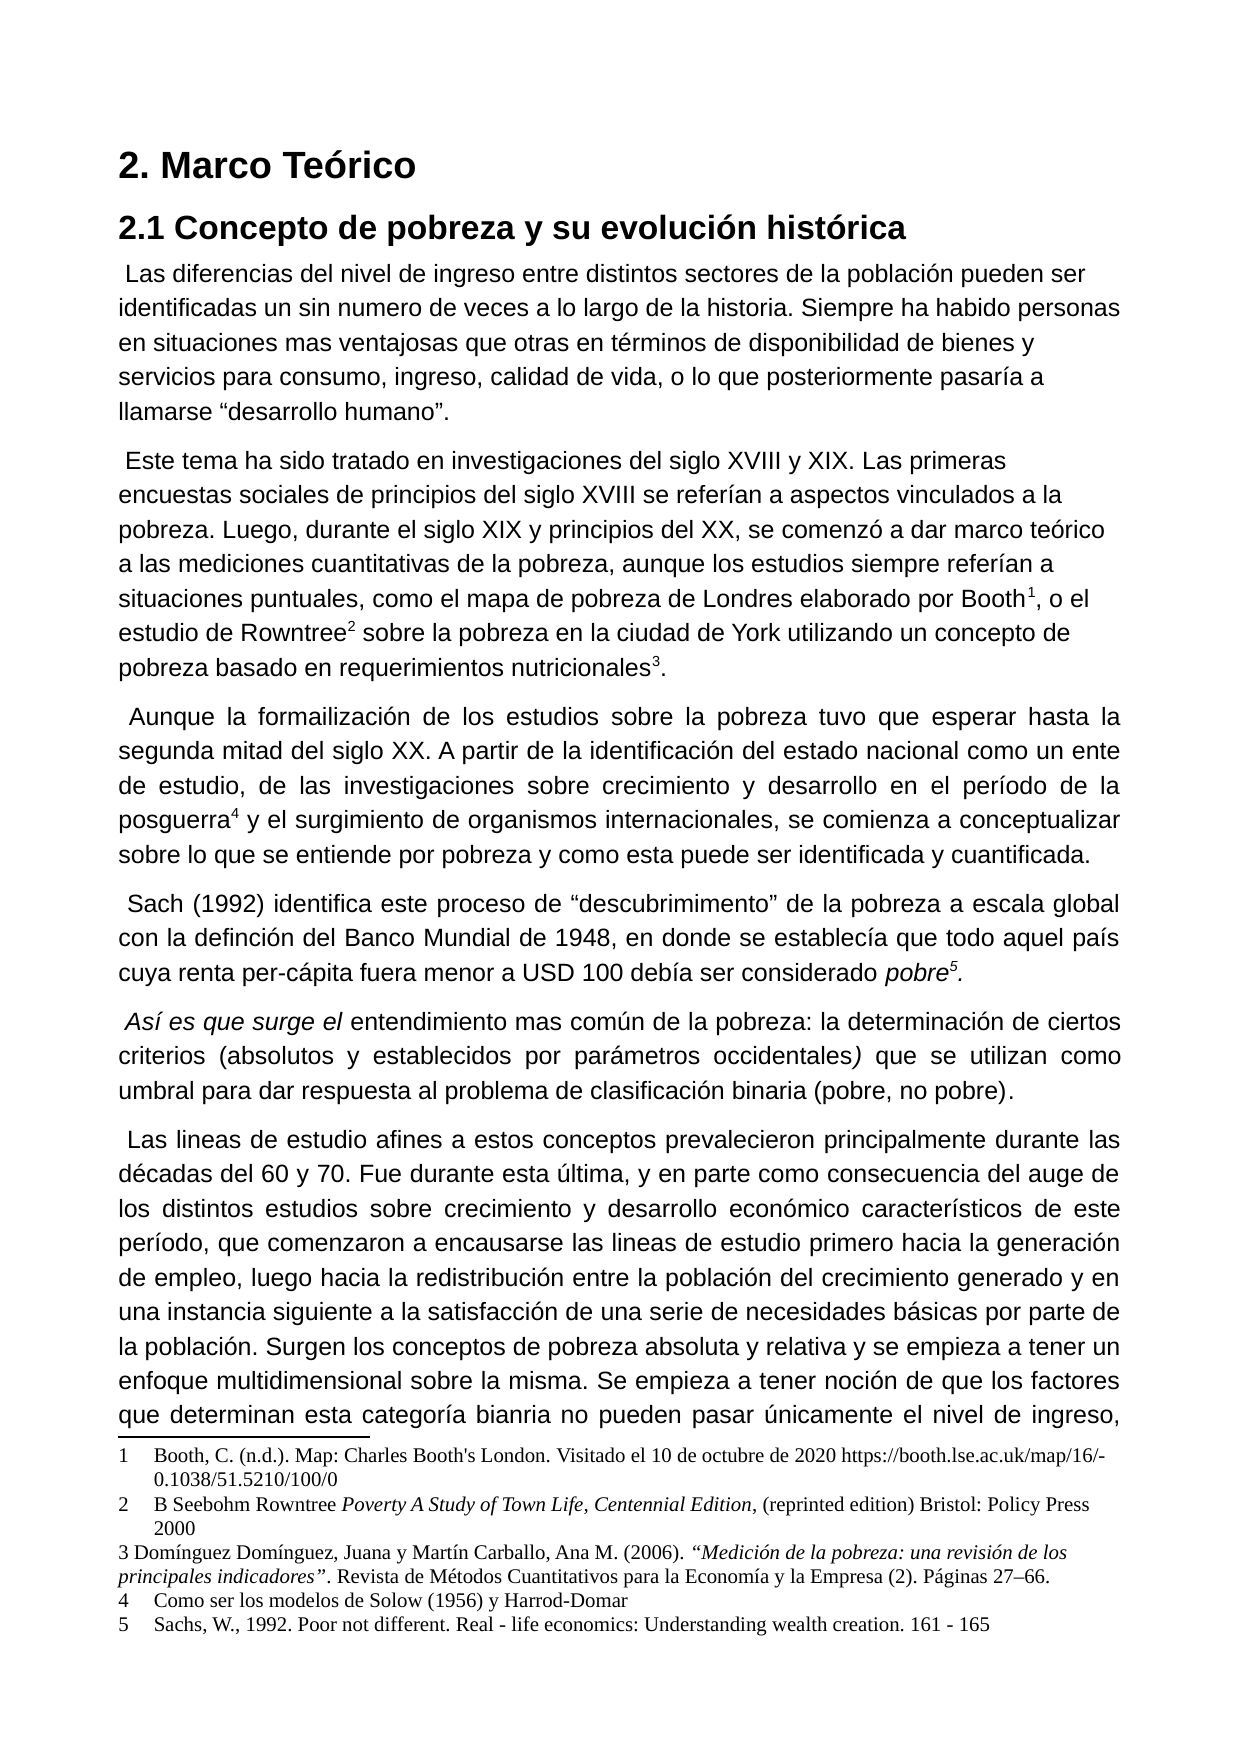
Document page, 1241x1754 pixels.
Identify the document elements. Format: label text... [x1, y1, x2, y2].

text Como ser los modelos de Solow (1956) y Harrod-Domar [118, 1588, 1122, 1612]
subtitle 2. Marco Teórico [118, 143, 1122, 187]
text Así es que surge el entendimiento mas común de la pobreza: la determinación de ciertos criterios (absolutos y establecidos por parámetros occidentales) que se utilizan como umbral para dar respuesta al problema de clasificación binaria (pobre, no pobre). [118, 1007, 1122, 1104]
text B Seebohm Rowntree Poverty A Study of Town Life, Centennial Edition, (reprinted edition) Bristol: Policy Press 2000 [118, 1491, 1122, 1539]
text Booth, C. (n.d.). Map: Charles Booth's London. Visitado el 10 de octubre de 2020 https://booth.lse.ac.uk/map/16/-0.1038/51.5210/100/0 [118, 1443, 1122, 1491]
text Domínguez Domínguez, Juana y Martín Carballo, Ana M. (2006). “Medición de la pobreza: una revisión de los principales indicadores”. Revista de Métodos Cuantitativos para la Economía y la Empresa (2). Páginas 27–66. [118, 1539, 1122, 1588]
text Las lineas de estudio afines a estos conceptos prevalecieron principalmente durante las décadas del 60 y 70. Fue durante esta última, y en parte como consecuencia del auge de los distintos estudios sobre crecimiento y desarrollo económico característicos de este período, que comenzaron a encausarse las lineas de estudio primero hacia la generación de empleo, luego hacia la redistribución entre la población del crecimiento generado y en una instancia siguiente a la satisfacción de una serie de necesidades básicas por parte de la población. Surgen los conceptos de pobreza absoluta y relativa y se empieza a tener un enfoque multidimensional sobre la misma. Se empieza a tener noción de que los factores que determinan esta categoría bianria no pueden pasar únicamente el nivel de ingreso, [118, 1125, 1122, 1429]
text Las diferencias del nivel de ingreso entre distintos sectores de la población pueden ser identificadas un sin numero de veces a lo largo de la historia. Siempre ha habido personas en situaciones mas ventajosas que otras en términos de disponibilidad de bienes y servicios para consumo, ingreso, calidad de vida, o lo que posteriormente pasaría a llamarse “desarrollo humano”. [118, 259, 1122, 425]
text Aunque la formailización de los estudios sobre la pobreza tuvo que esperar hasta la segunda mitad del siglo XX. A partir de la identificación del estado nacional como un ente de estudio, de las investigaciones sobre crecimiento y desarrollo en el período de la posguerra y el surgimiento de organismos internacionales, se comienza a conceptualizar sobre lo que se entiende por pobreza y como esta puede ser identificada y cuantificada. [118, 702, 1122, 868]
text Sachs, W., 1992. Poor not different. Real - life economics: Understanding wealth creation. 161 - 165 [118, 1612, 1122, 1636]
subtitle 2.1 Concepto de pobreza y su evolución histórica [118, 208, 1122, 246]
text Sach (1992) identifica este proceso de “descubrimimento” de la pobreza a escala global con la definción del Banco Mundial de 1948, en donde se establecía que todo aquel país cuya renta per-cápita fuera menor a USD 100 debía ser considerado pobre. [118, 889, 1122, 986]
text Este tema ha sido tratado en investigaciones del siglo XVIII y XIX. Las primeras encuestas sociales de principios del siglo XVIII se referían a aspectos vinculados a la pobreza. Luego, durante el siglo XIX y principios del XX, se comenzó a dar marco teórico a las mediciones cuantitativas de la pobreza, aunque los estudios siempre referían a situaciones puntuales, como el mapa de pobreza de Londres elaborado por Booth, o el estudio de Rowntree sobre la pobreza en la ciudad de York utilizando un concepto de pobreza basado en requerimientos nutricionales. [118, 446, 1122, 681]
